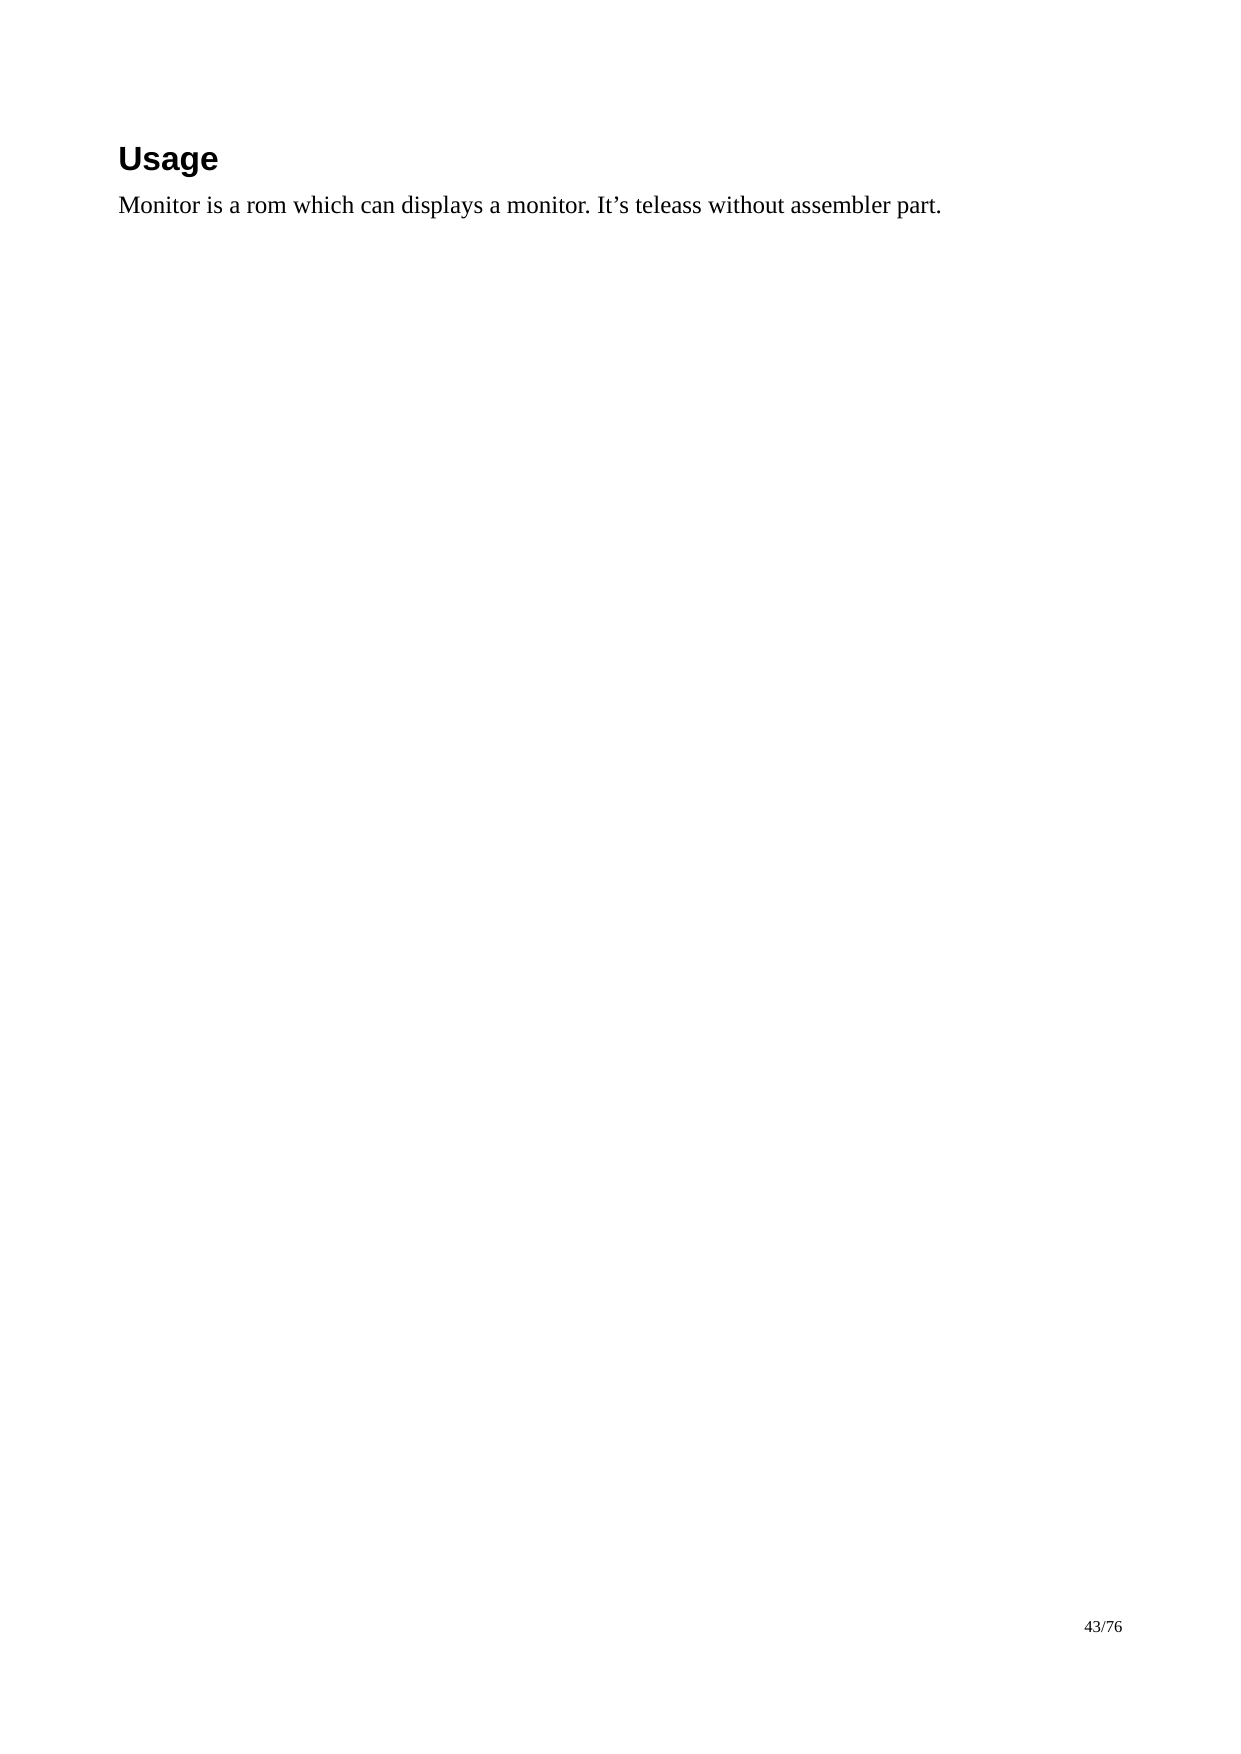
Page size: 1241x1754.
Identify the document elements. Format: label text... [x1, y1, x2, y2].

text Monitor is a rom which can displays a monitor. It’s teleass without assembler part. [118, 190, 1122, 219]
subtitle Usage [118, 139, 1122, 178]
